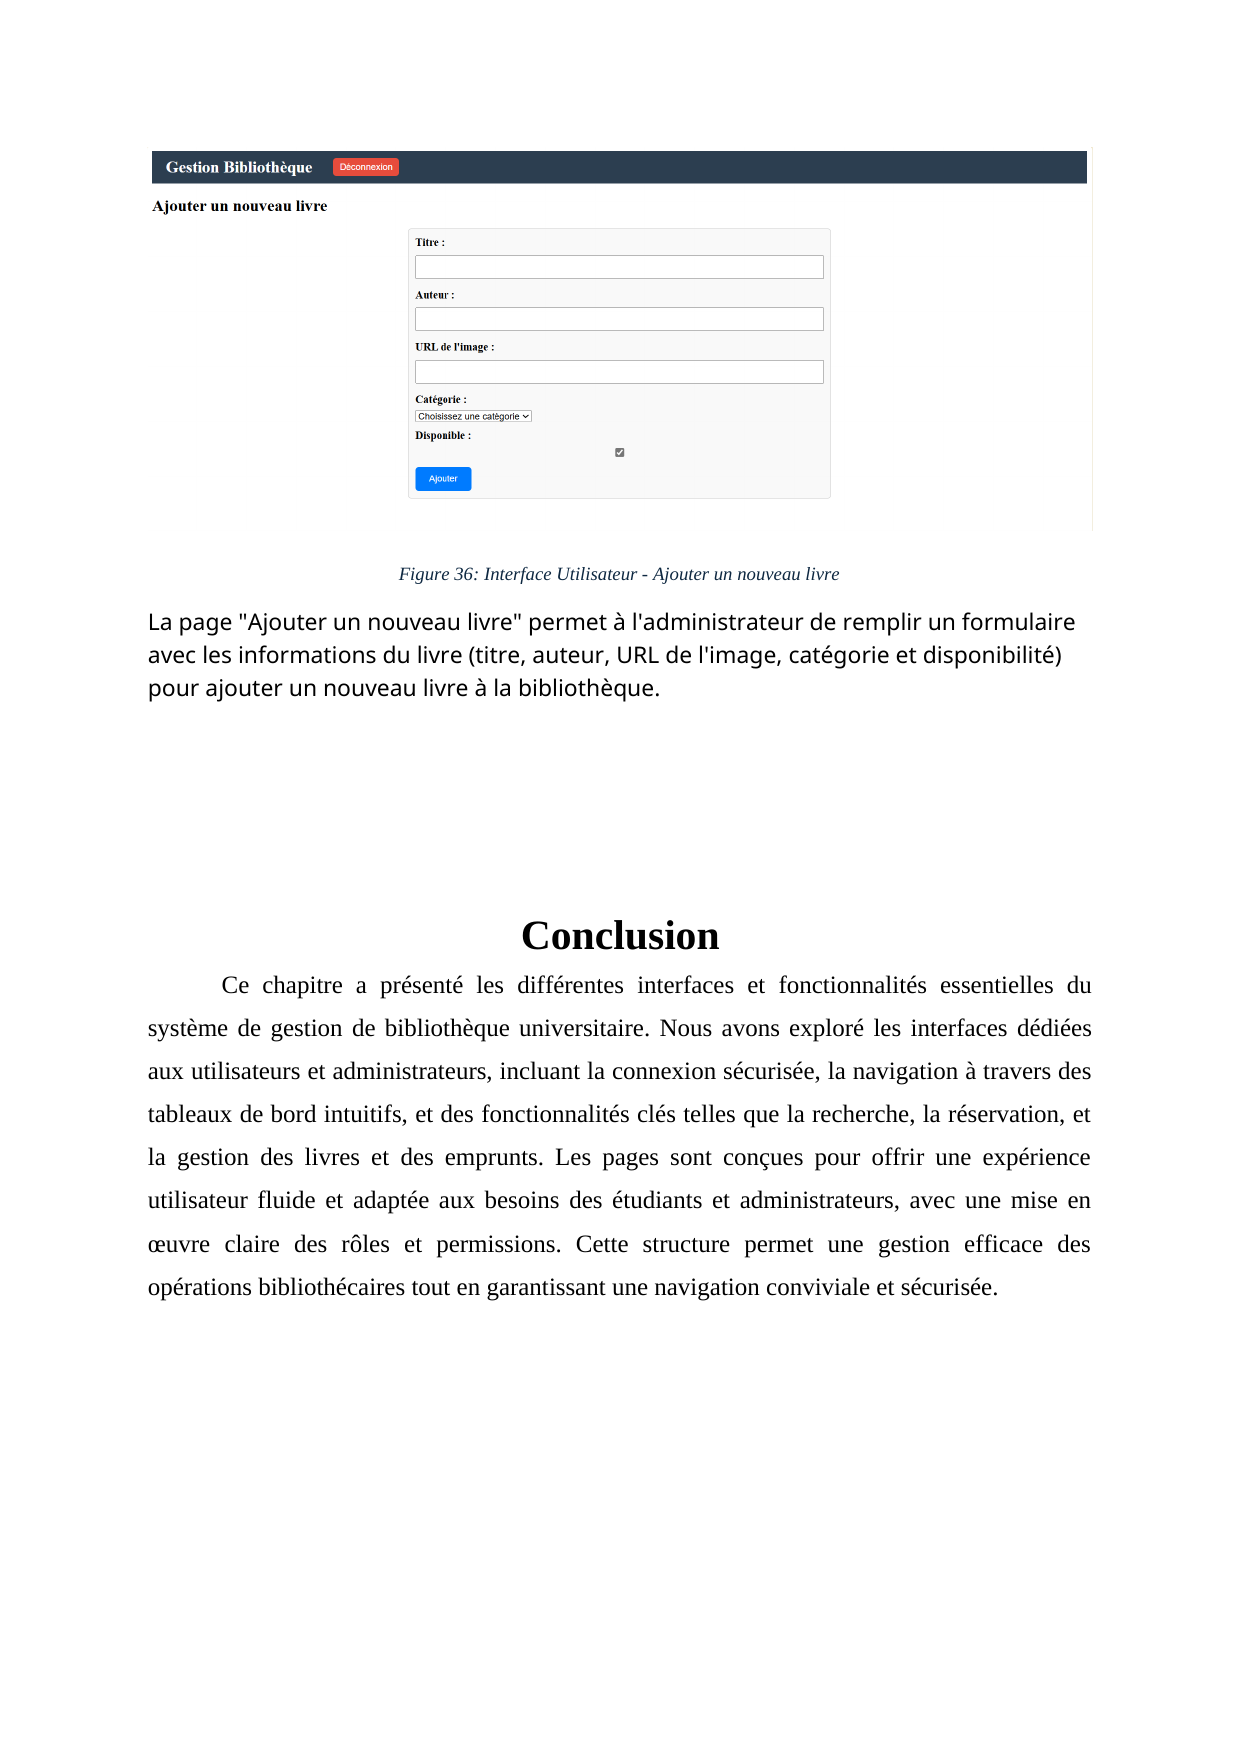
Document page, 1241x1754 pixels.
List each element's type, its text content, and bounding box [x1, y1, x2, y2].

subtitle Conclusion [148, 910, 1093, 958]
text Ce chapitre a présenté les différentes interfaces et fonctionnalités essentielles du système de gestion de bibliothèque universitaire. Nous avons exploré les interfaces dédiées aux utilisateurs et administrateurs, incluant la connexion sécurisée, la navigation à travers des tableaux de bord intuitifs, et des fonctionnalités clés telles que la recherche, la réservation, et la gestion des livres et des emprunts. Les pages sont conçues pour offrir une expérience utilisateur fluide et adaptée aux besoins des étudiants et administrateurs, avec une mise en œuvre claire des rôles et permissions. Cette structure permet une gestion efficace des opérations bibliothécaires tout en garantissant une navigation conviviale et sécurisée. [148, 970, 1093, 1301]
text Figure 36: Interface Utilisateur - Ajouter un nouveau livre [148, 563, 1093, 585]
text La page "Ajouter un nouveau livre" permet à l'administrateur de remplir un formulaire avec les informations du livre (titre, auteur, URL de l'image, catégorie et disponibilité) pour ajouter un nouveau livre à la bibliothèque. [148, 606, 1093, 704]
